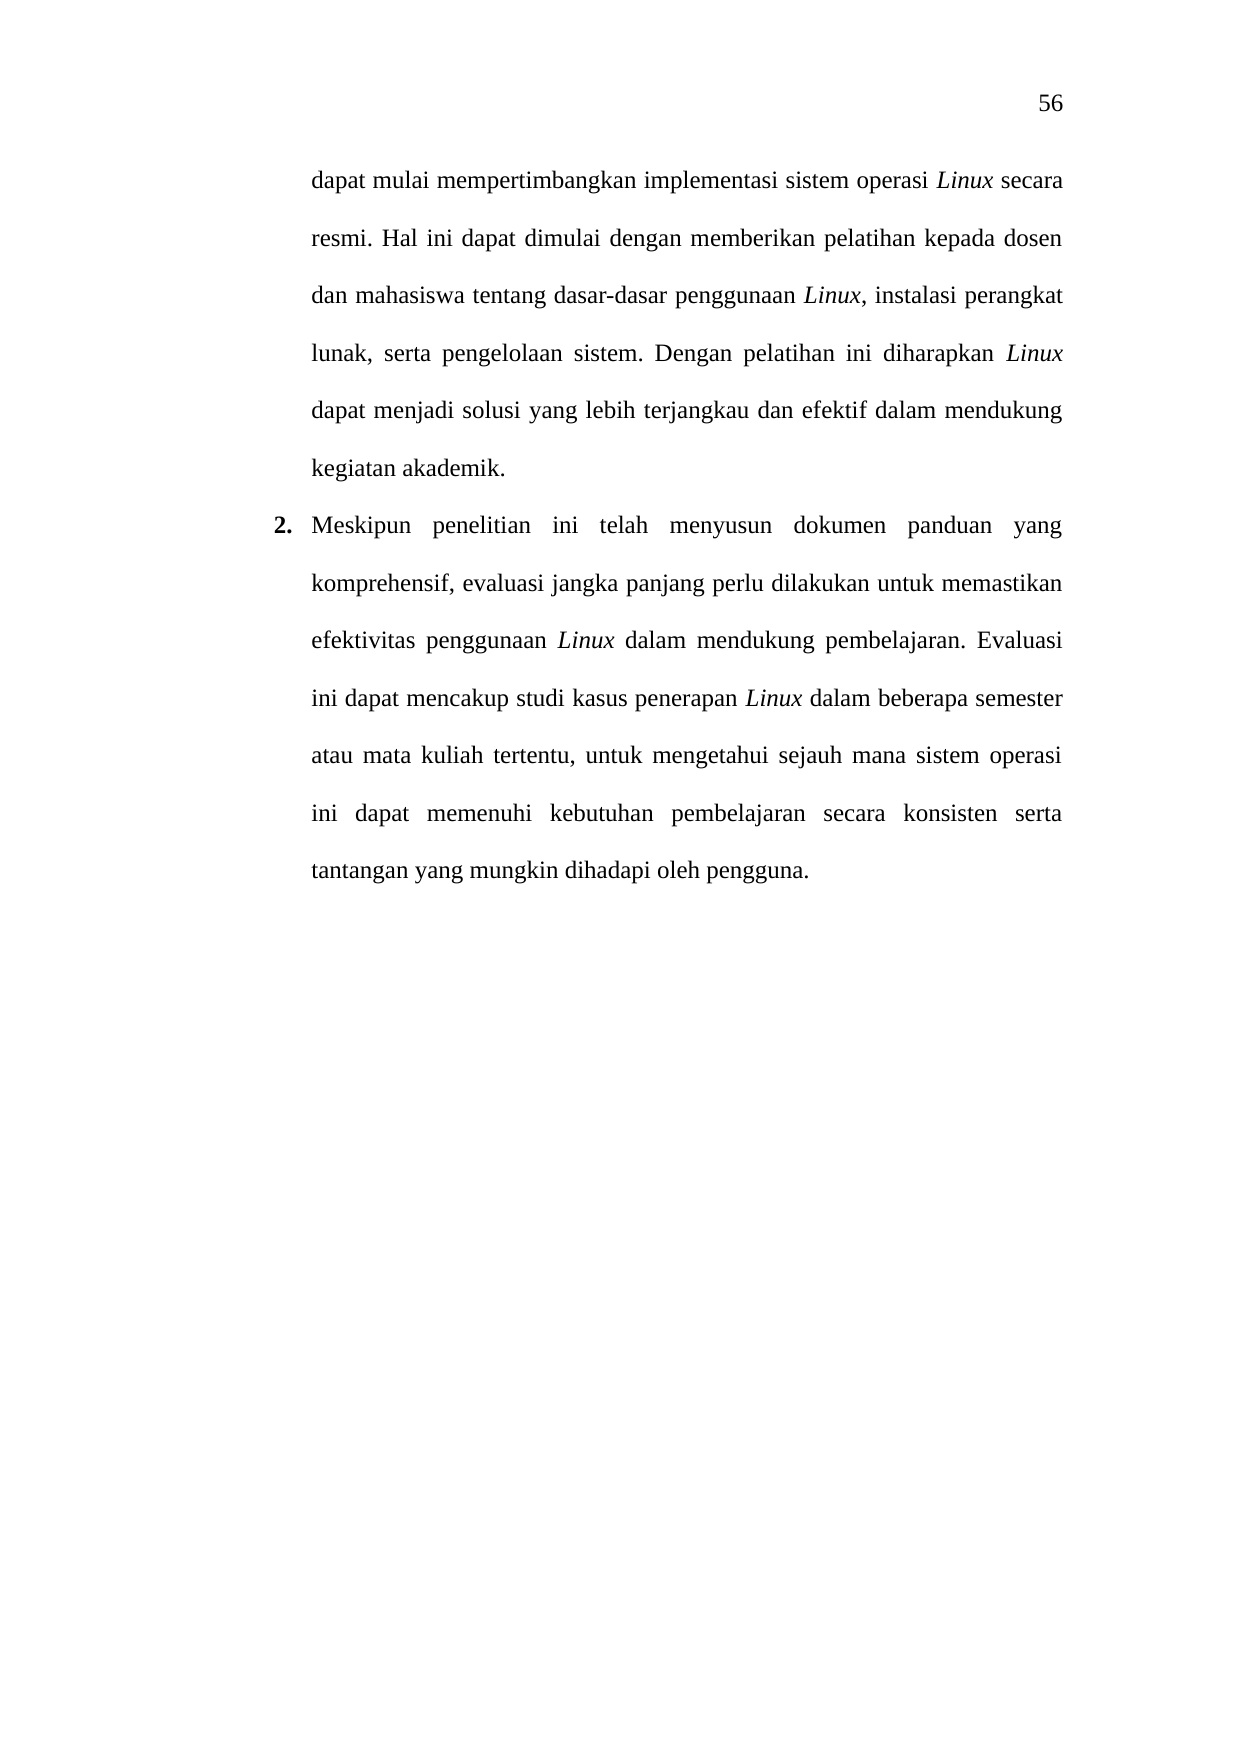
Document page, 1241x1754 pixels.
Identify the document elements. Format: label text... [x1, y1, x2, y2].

list Meskipun penelitian ini telah menyusun dokumen panduan yang komprehensif, evaluasi jangka panjang perlu dilakukan untuk memastikan efektivitas penggunaan Linux dalam mendukung pembelajaran. Evaluasi ini dapat mencakup studi kasus penerapan Linux dalam beberapa semester atau mata kuliah tertentu, untuk mengetahui sejauh mana sistem operasi ini dapat memenuhi kebutuhan pembelajaran secara konsisten serta tantangan yang mungkin dihadapi oleh pengguna. [274, 510, 1063, 884]
list dapat mulai mempertimbangkan implementasi sistem operasi Linux secara resmi. Hal ini dapat dimulai dengan memberikan pelatihan kepada dosen dan mahasiswa tentang dasar-dasar penggunaan Linux, instalasi perangkat lunak, serta pengelolaan sistem. Dengan pelatihan ini diharapkan Linux dapat menjadi solusi yang lebih terjangkau dan efektif dalam mendukung kegiatan akademik. [274, 165, 1063, 482]
